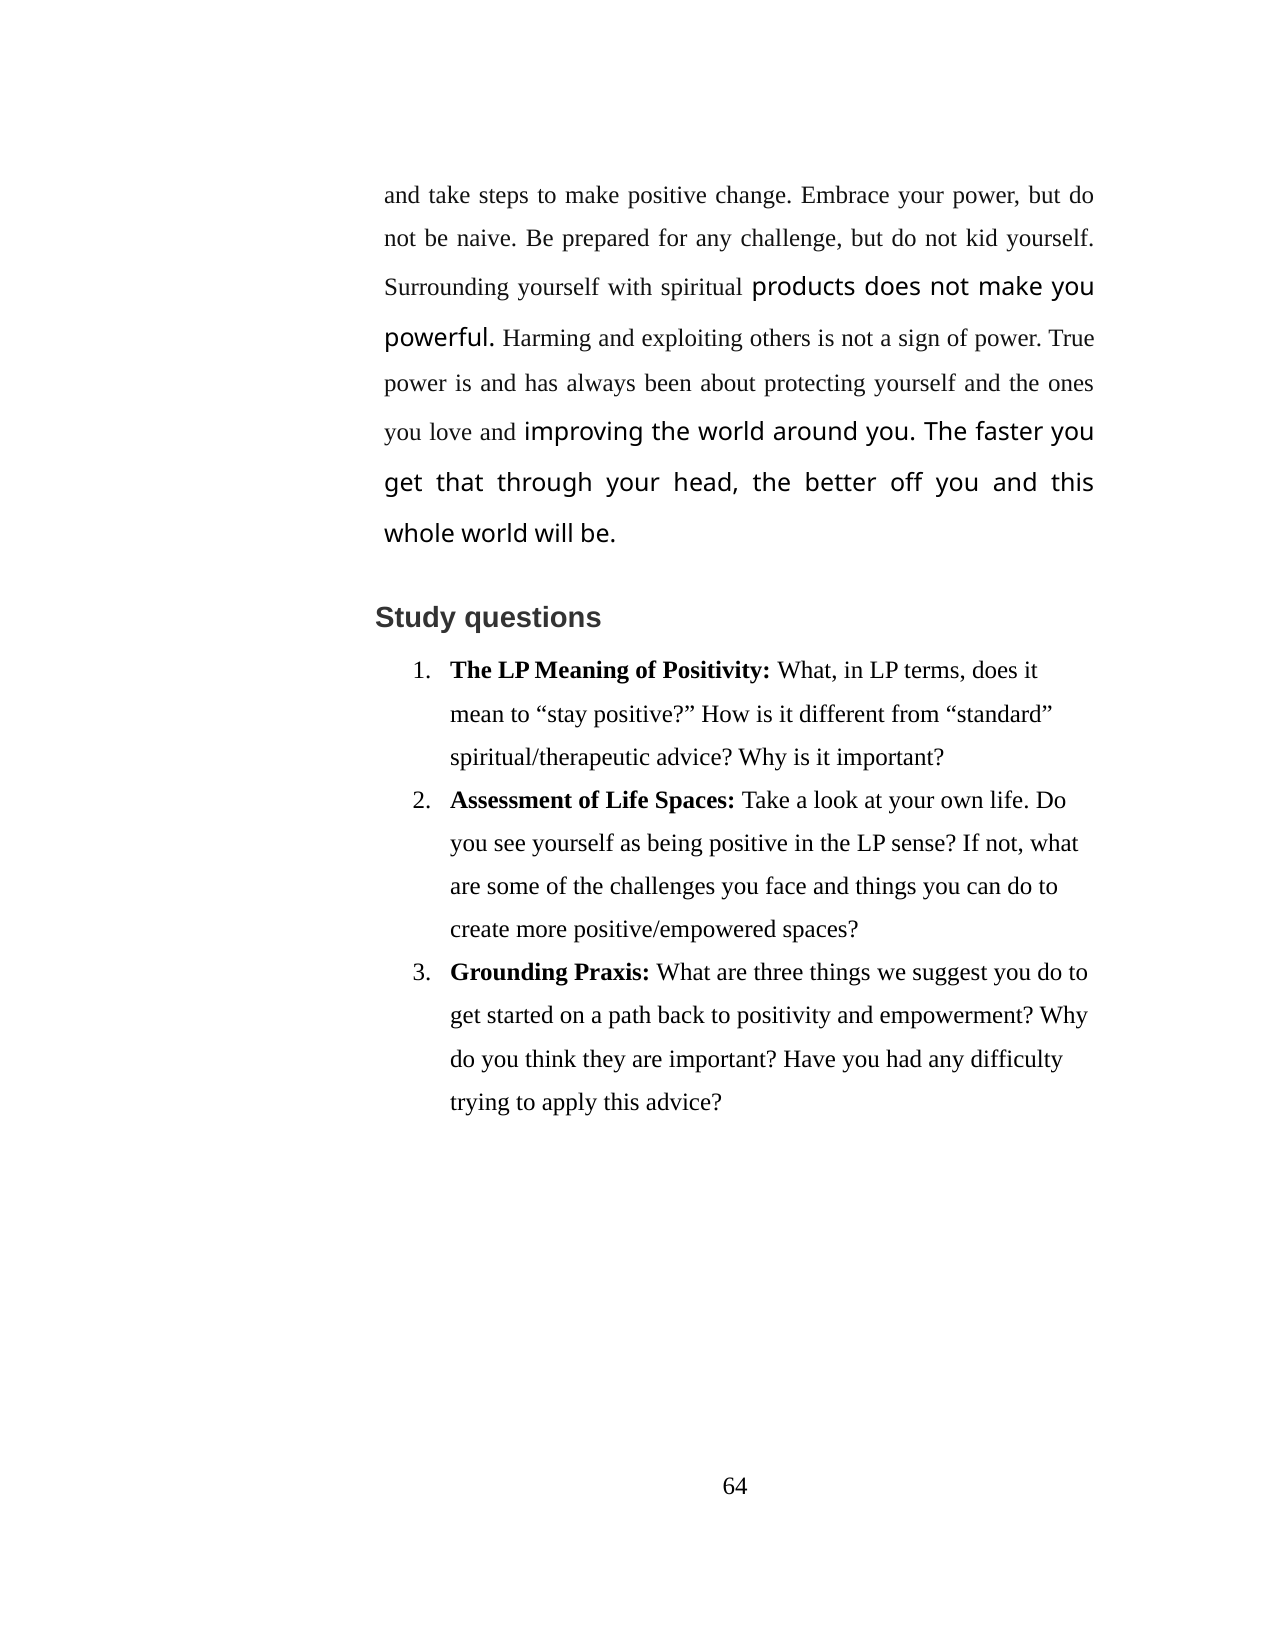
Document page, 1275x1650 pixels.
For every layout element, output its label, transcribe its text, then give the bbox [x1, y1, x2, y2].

list Assessment of Life Spaces: Take a look at your own life. Do you see yourself as being positive in the LP sense? If not, what are some of the challenges you face and things you can do to create more positive/empowered spaces? [412, 785, 1095, 943]
subtitle Study questions [375, 600, 1095, 634]
list Grounding Praxis: What are three things we suggest you do to get started on a path back to positivity and empowerment? Why do you think they are important? Have you had any difficulty trying to apply this advice? [412, 957, 1095, 1116]
list The LP Meaning of Positivity: What, in LP terms, does it mean to “stay positive?” How is it different from “standard” spiritual/therapeutic advice? Why is it important? [412, 656, 1095, 771]
text and take steps to make positive change. Embrace your power, but do not be naive. Be prepared for any challenge, but do not kid yourself. Surrounding yourself with spiritual products does not make you powerful. Harming and exploiting others is not a sign of power. True power is and has always been about protecting yourself and the ones you love and improving the world around you. The faster you get that through your head, the better off you and this whole world will be. [384, 180, 1095, 550]
